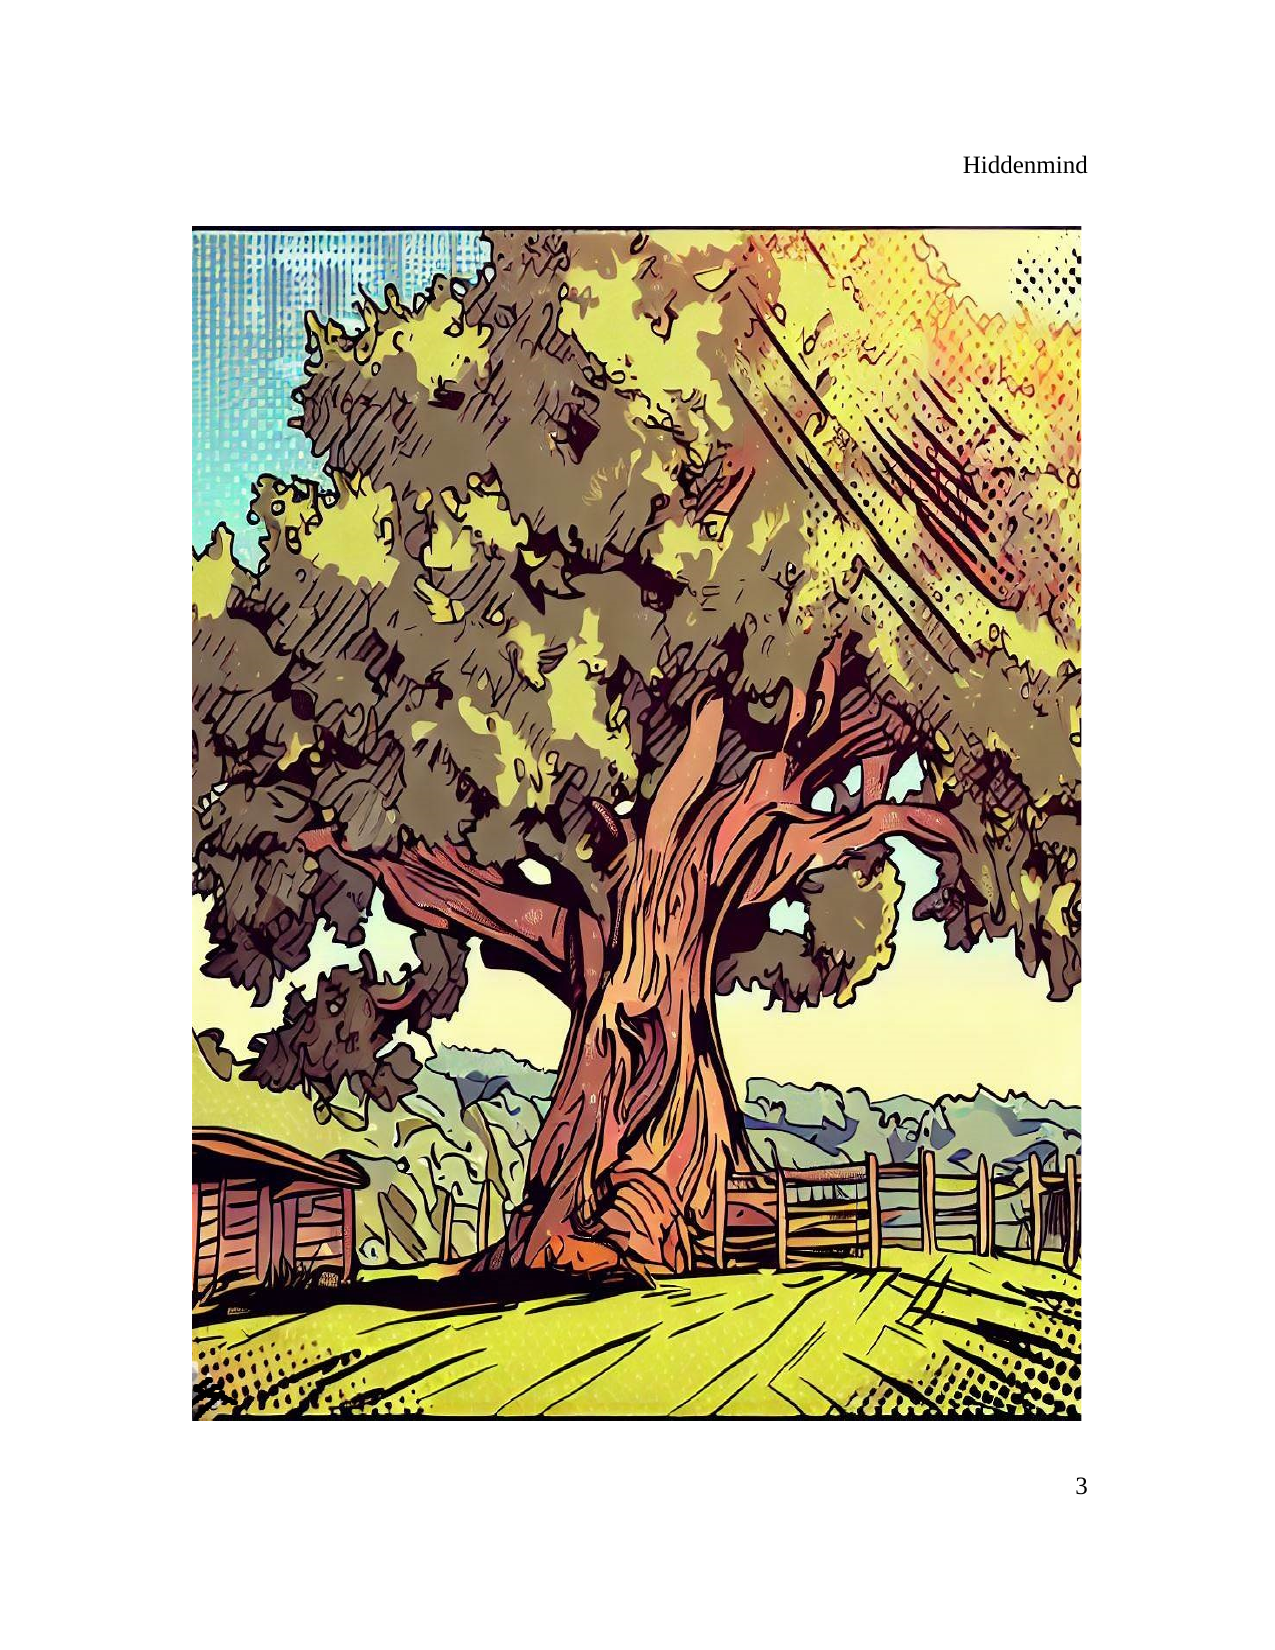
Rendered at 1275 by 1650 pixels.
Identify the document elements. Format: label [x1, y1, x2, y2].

picture [192, 226, 1082, 1421]
